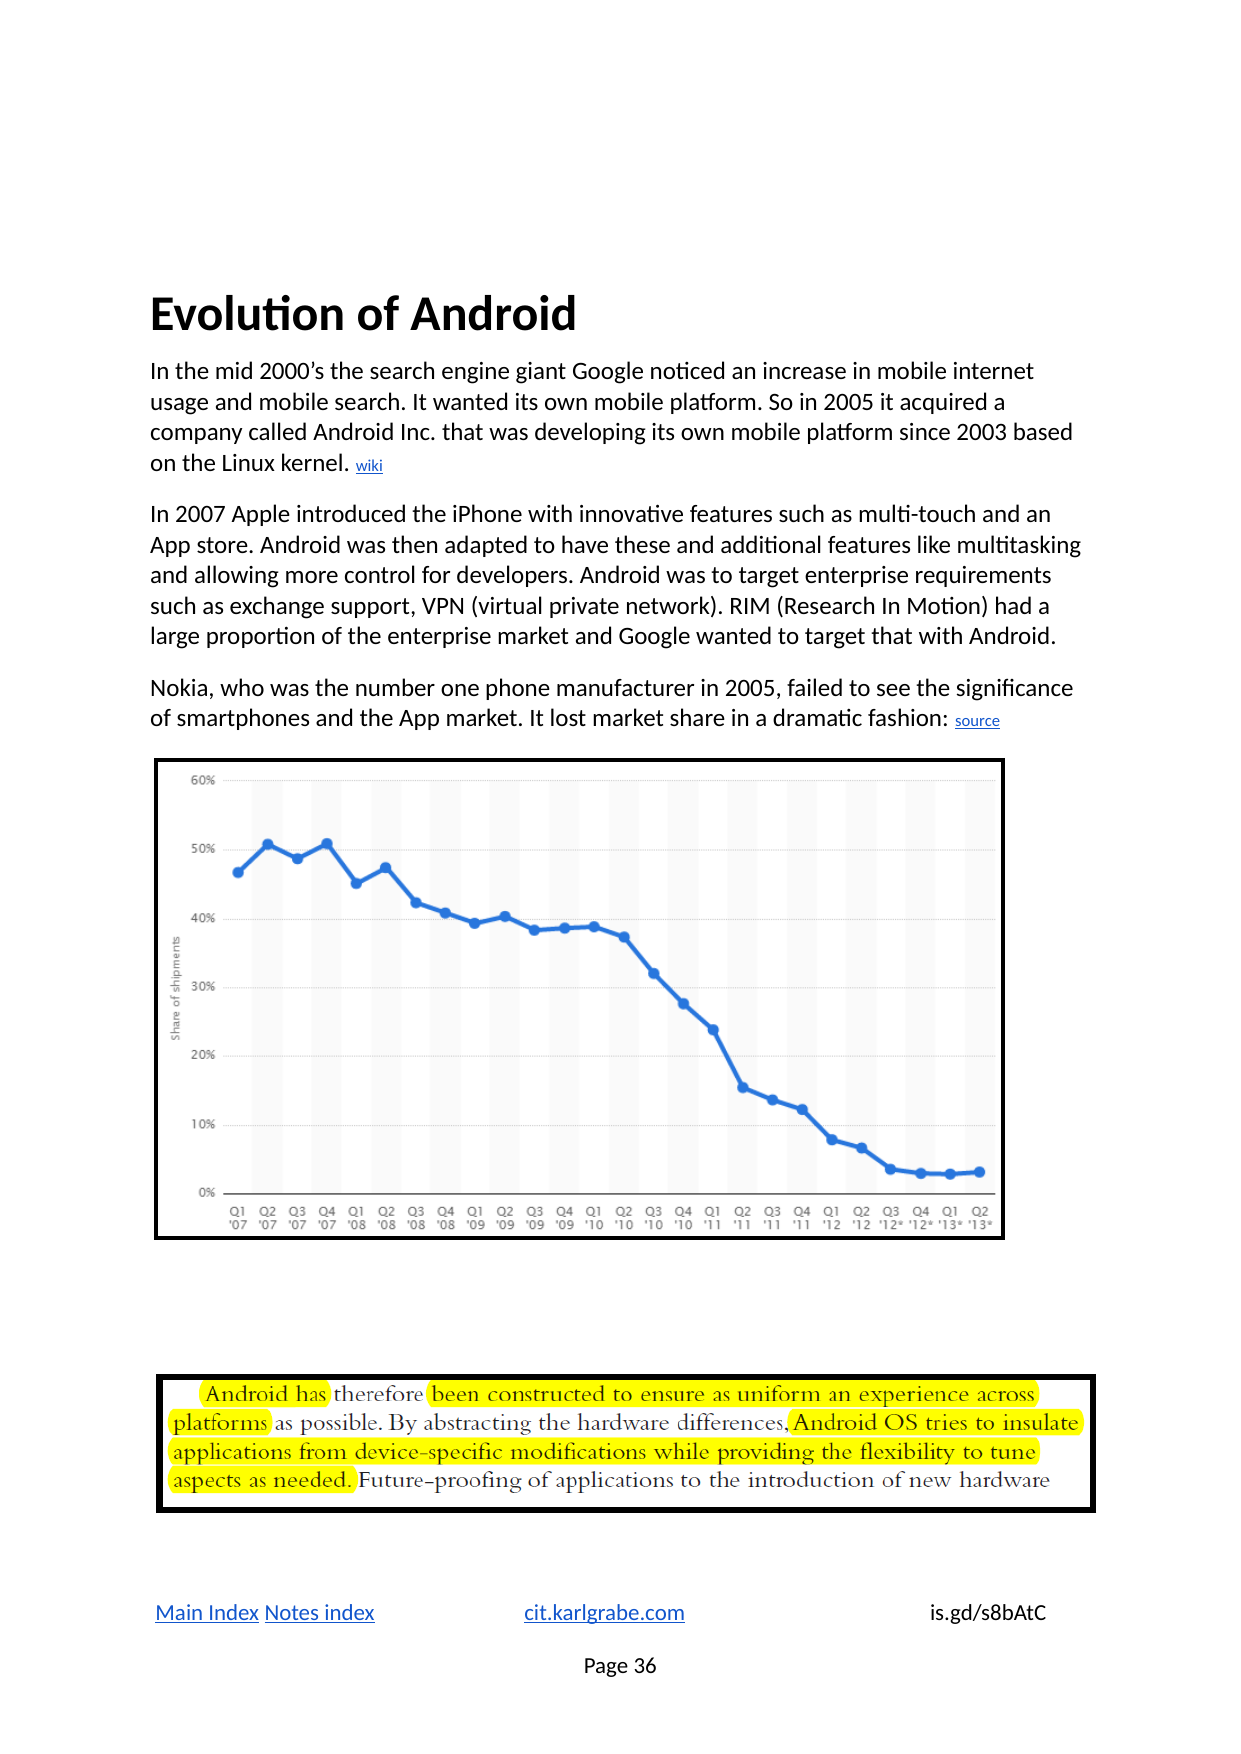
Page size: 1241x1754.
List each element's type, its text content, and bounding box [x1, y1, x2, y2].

text In the mid 2000’s the search engine giant Google noticed an increase in mobile internet usage and mobile search. It wanted its own mobile platform. So in 2005 it acquired a company called Android Inc. that was developing its own mobile platform since 2003 based on the Linux kernel. wiki [150, 355, 1090, 477]
picture [158, 762, 1001, 1236]
picture [163, 1380, 1090, 1507]
subtitle Evolution of Android [150, 282, 1090, 343]
text In 2007 Apple introduced the iPhone with innovative features such as multi-touch and an App store. Android was then adapted to have these and additional features like multitasking and allowing more control for developers. Android was to target enterprise requirements such as exchange support, VPN (virtual private network). RIM (Research In Motion) had a large proportion of the enterprise market and Google wanted to target that with Android. [150, 498, 1090, 651]
text Nokia, who was the number one phone manufacturer in 2005, failed to see the significance of smartphones and the App market. It lost market share in a dramatic fashion: source [150, 672, 1090, 733]
